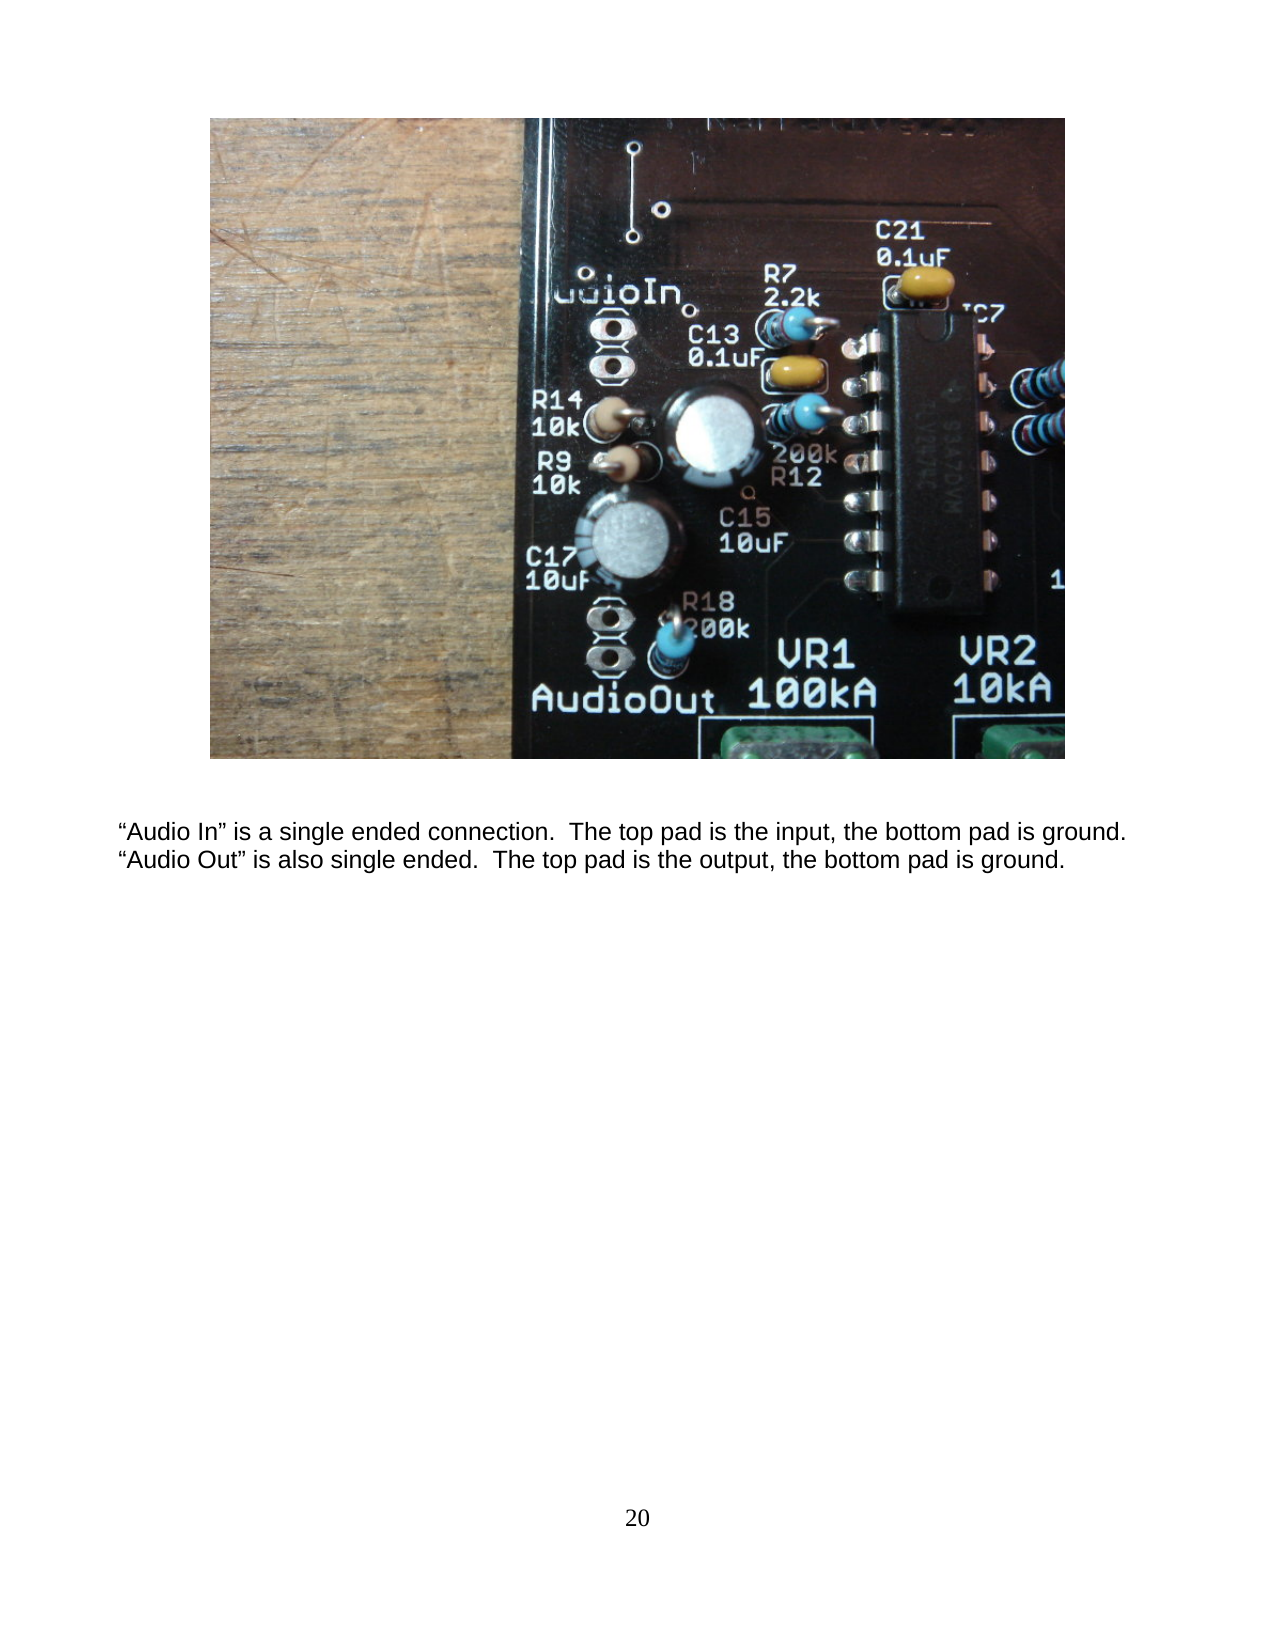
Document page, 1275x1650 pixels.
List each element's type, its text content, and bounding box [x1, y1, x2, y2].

text “Audio In” is a single ended connection. The top pad is the input, the bottom pad is ground. [118, 817, 1157, 845]
text “Audio Out” is also single ended. The top pad is the output, the bottom pad is ground. [118, 845, 1157, 874]
picture [210, 118, 1065, 759]
